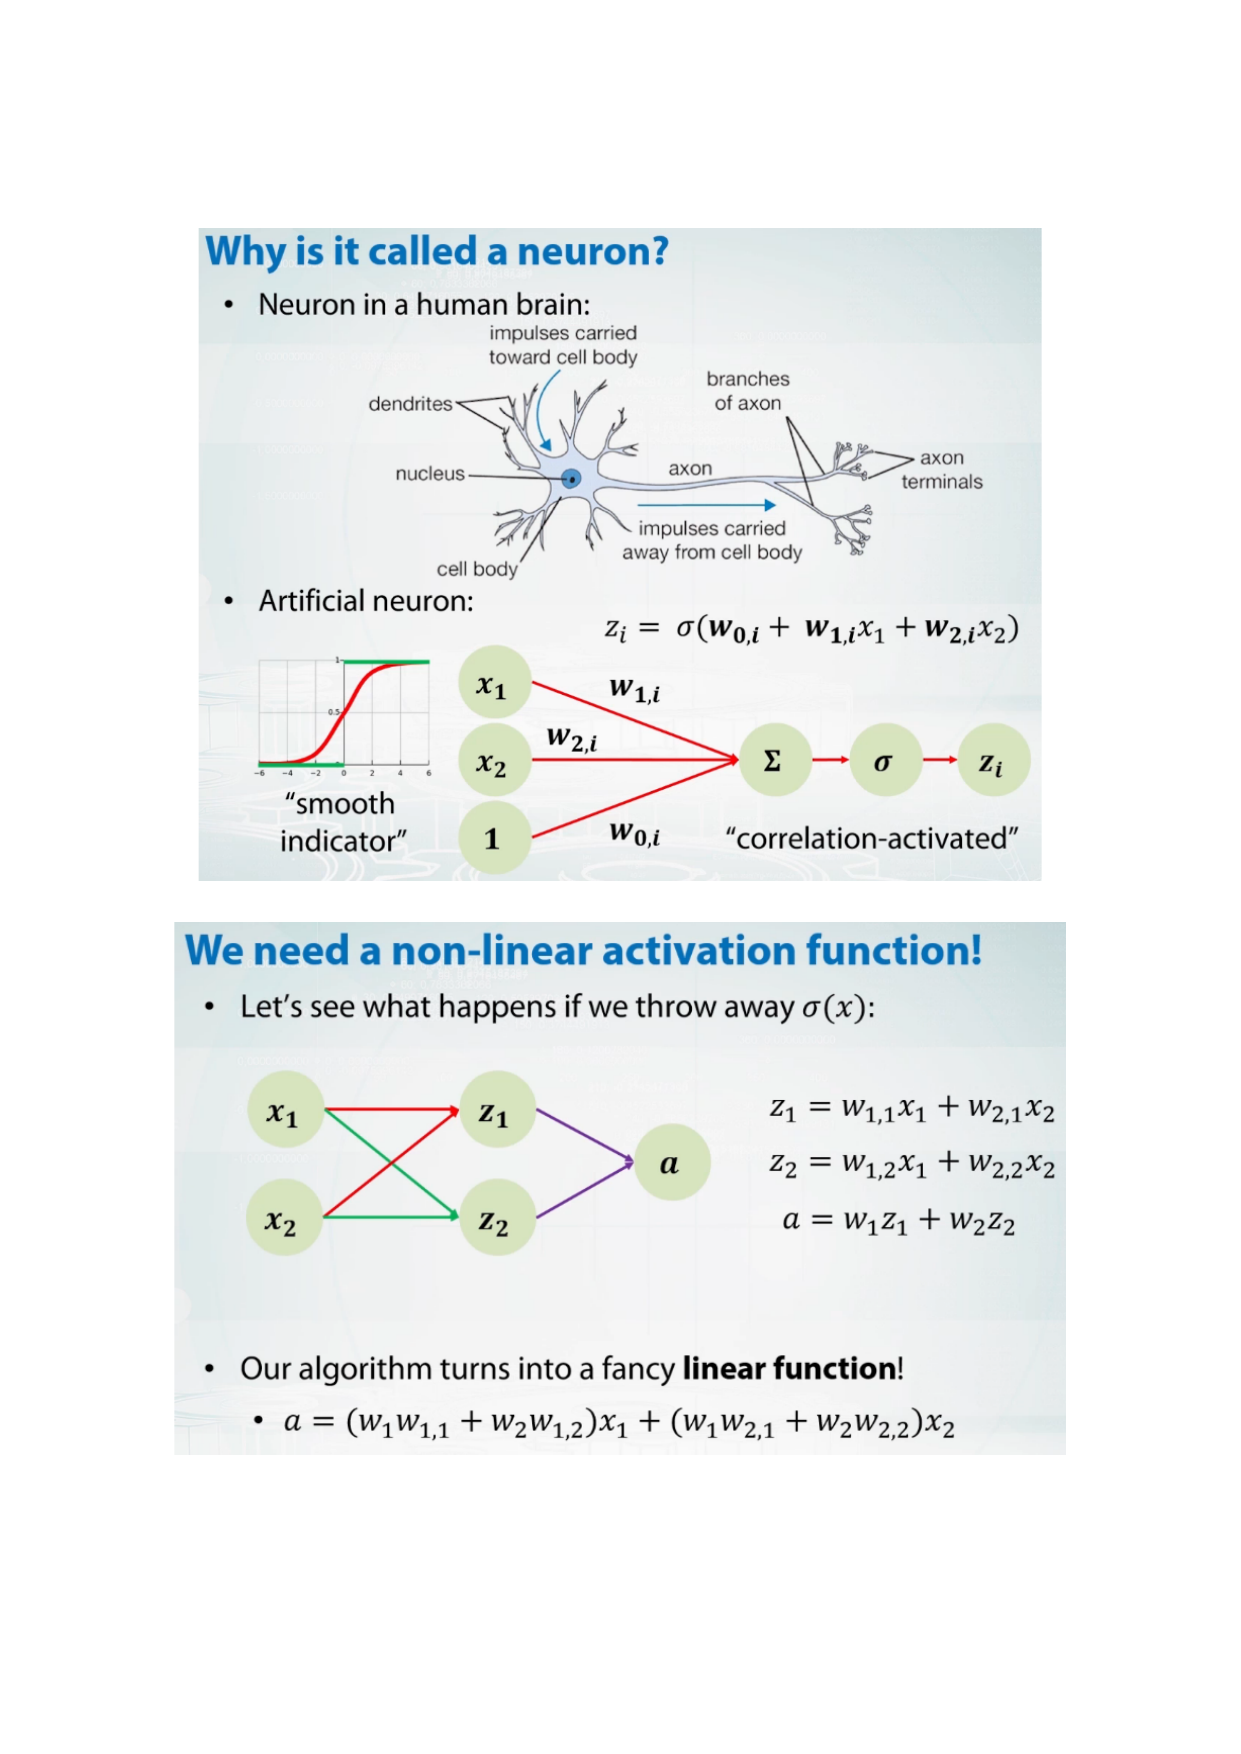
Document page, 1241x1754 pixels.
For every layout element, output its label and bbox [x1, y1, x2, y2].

picture [198, 228, 1042, 881]
picture [174, 922, 1066, 1455]
